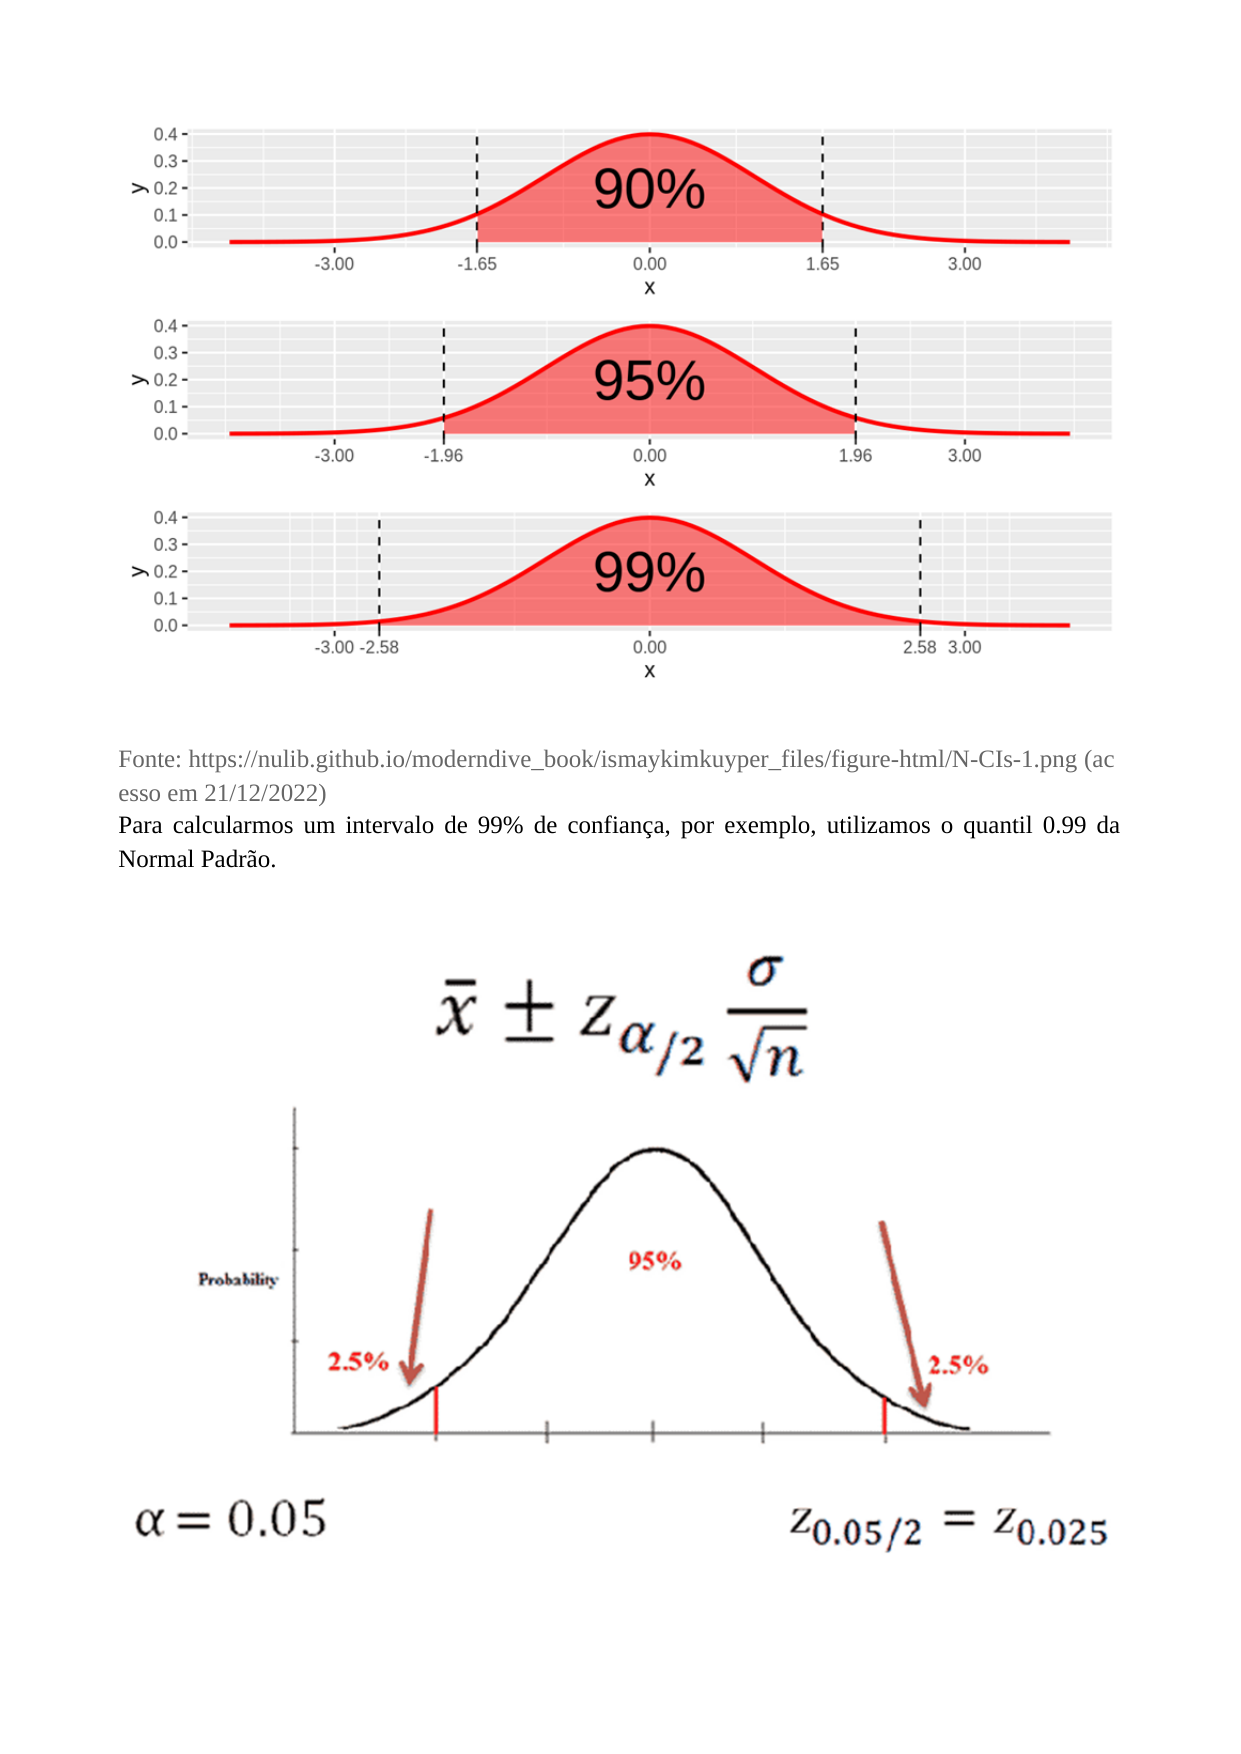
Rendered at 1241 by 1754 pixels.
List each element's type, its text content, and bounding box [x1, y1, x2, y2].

picture [118, 926, 1123, 1582]
picture [118, 118, 1123, 693]
text Fonte: https://nulib.github.io/moderndive_book/ismaykimkuyper_files/figure-html/N-CIs-1.png (acesso em 21/12/2022) [118, 744, 1122, 806]
text Para calcularmos um intervalo de 99% de confiança, por exemplo, utilizamos o quantil 0.99 da Normal Padrão. [118, 811, 1122, 872]
